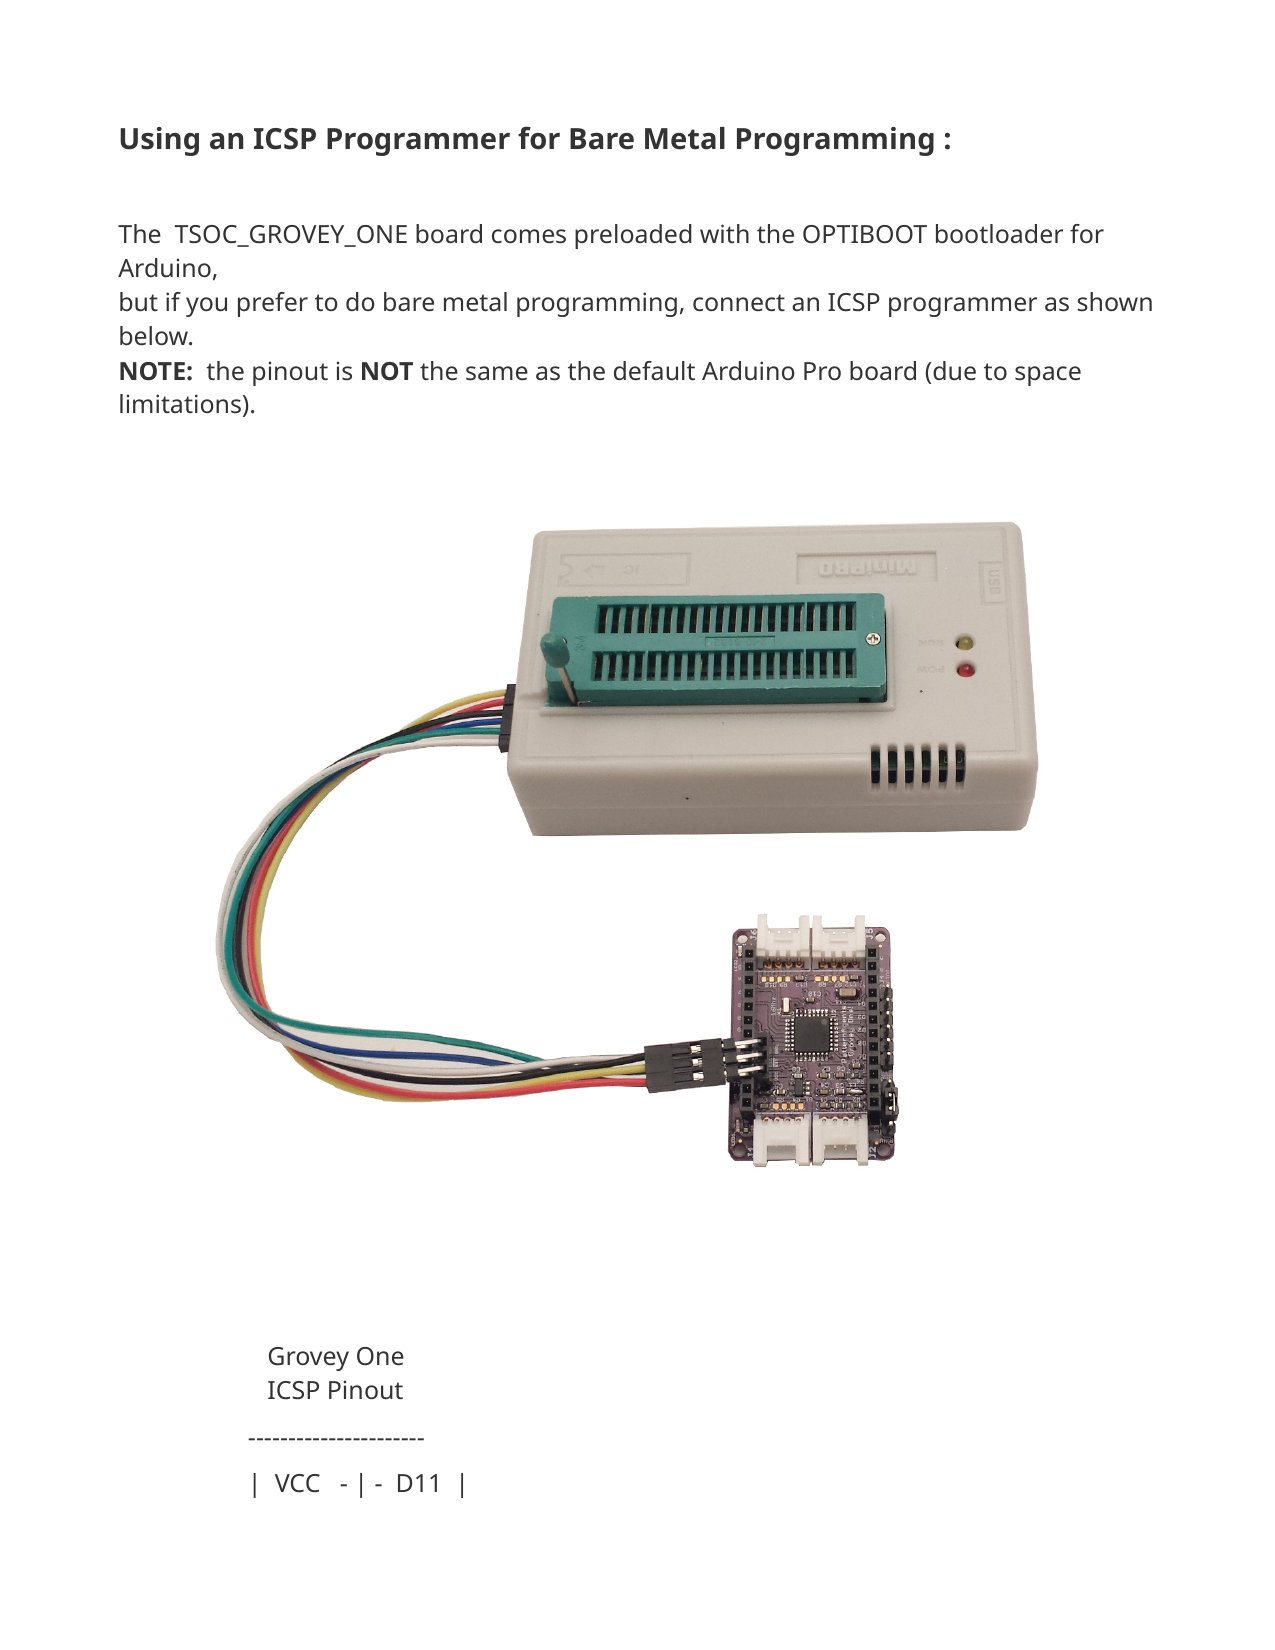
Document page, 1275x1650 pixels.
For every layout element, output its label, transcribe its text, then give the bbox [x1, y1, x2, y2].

text The TSOC_GROVEY_ONE board comes preloaded with the OPTIBOOT bootloader for Arduino, but if you prefer to do bare metal programming, connect an ICSP programmer as shown below. NOTE: the pinout is NOT the same as the default Arduino Pro board (due to space limitations). [118, 217, 1157, 455]
text Using an ICSP Programmer for Bare Metal Programming : [118, 118, 1157, 158]
picture [196, 467, 1068, 1339]
text Grovey One ICSP Pinout [118, 468, 1157, 1407]
text | VCC - | - D11 | [118, 1466, 1157, 1500]
text ---------------------- [118, 1419, 1157, 1454]
